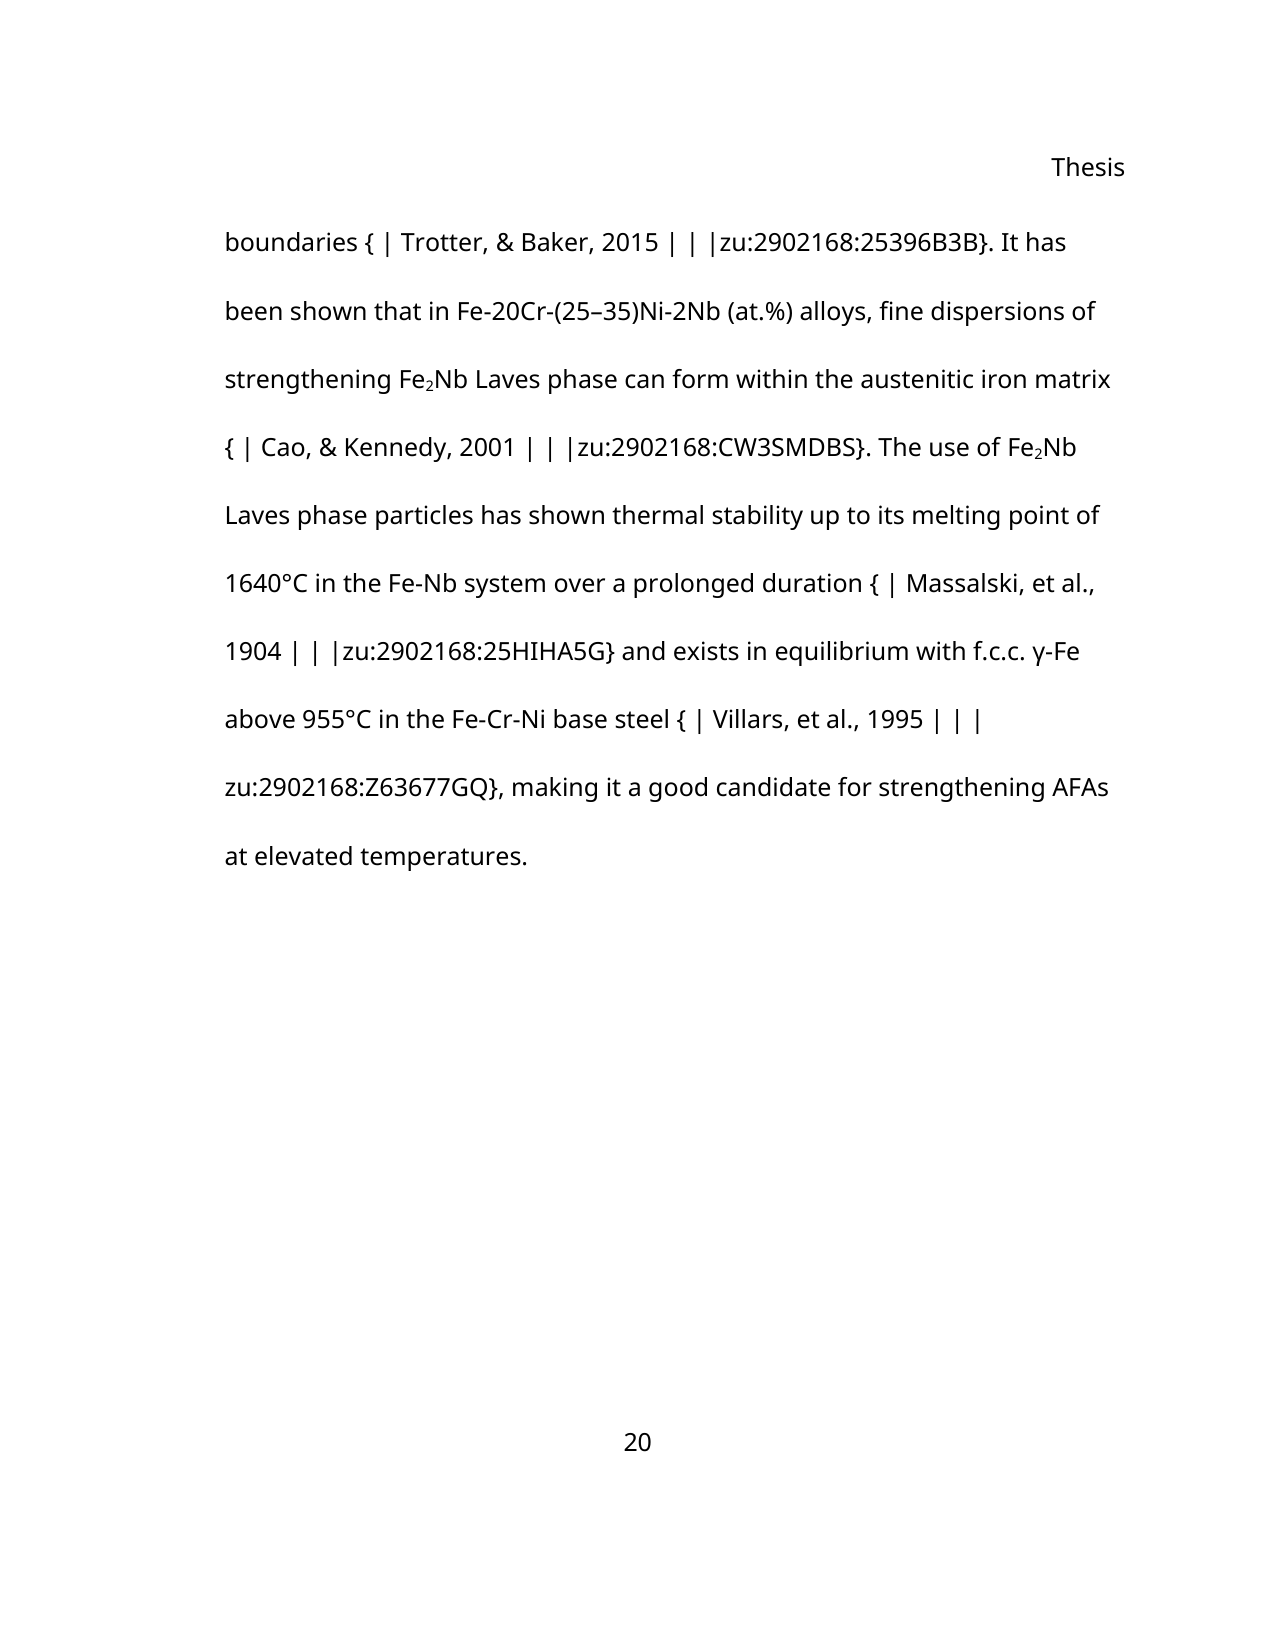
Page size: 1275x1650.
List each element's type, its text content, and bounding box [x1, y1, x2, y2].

text boundaries { | Trotter, & Baker, 2015 | | |zu:2902168:25396B3B}. It has been shown that in Fe-20Cr-(25–35)Ni-2Nb (at.%) alloys, fine dispersions of strengthening Fe2Nb Laves phase can form within the austenitic iron matrix { | Cao, & Kennedy, 2001 | | |zu:2902168:CW3SMDBS}. The use of Fe2Nb Laves phase particles has shown thermal stability up to its melting point of 1640°C in the Fe-Nb system over a prolonged duration { | Massalski, et al., 1904 | | |zu:2902168:25HIHA5G} and exists in equilibrium with f.c.c. γ-Fe above 955°C in the Fe-Cr-Ni base steel { | Villars, et al., 1995 | | |zu:2902168:Z63677GQ}, making it a good candidate for strengthening AFAs at elevated temperatures. [224, 225, 1125, 872]
